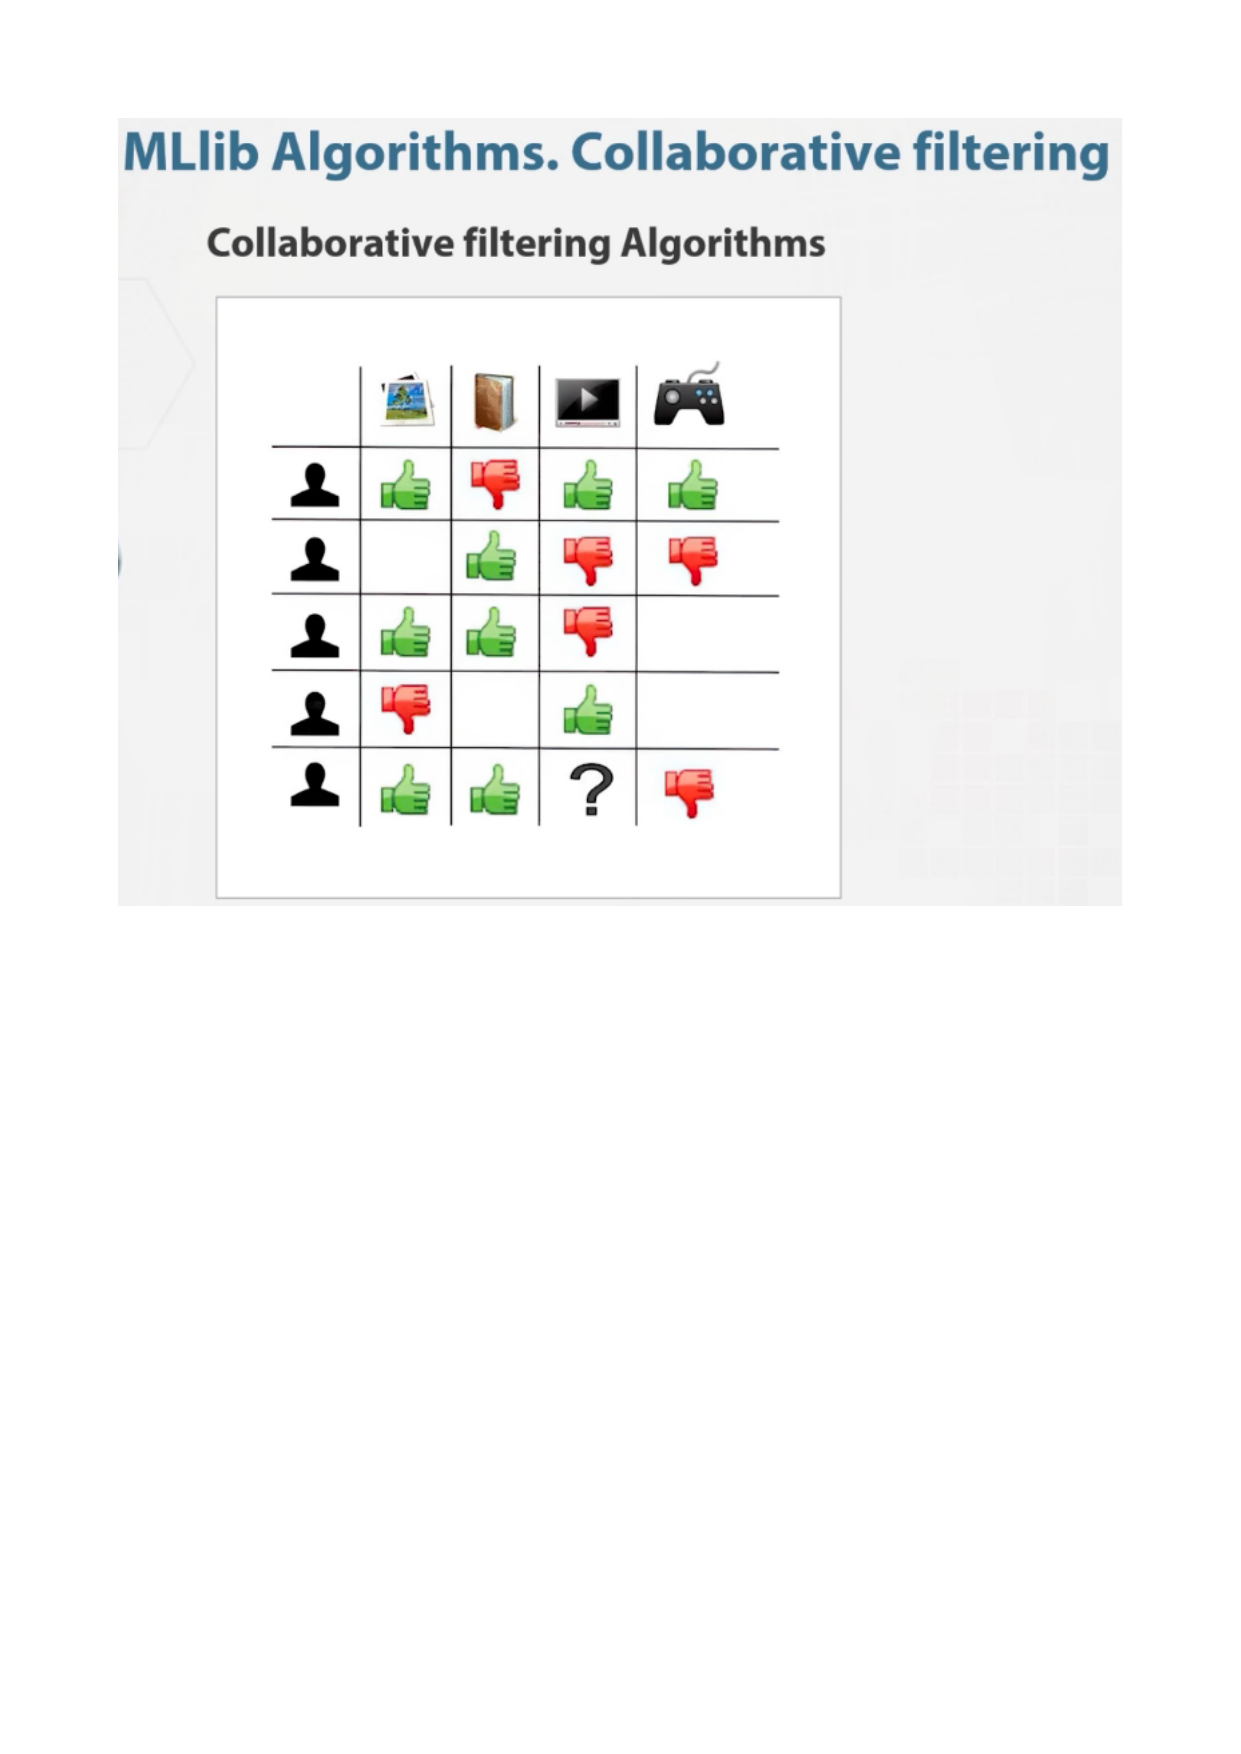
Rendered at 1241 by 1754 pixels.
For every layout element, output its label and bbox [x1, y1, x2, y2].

picture [118, 118, 1123, 906]
